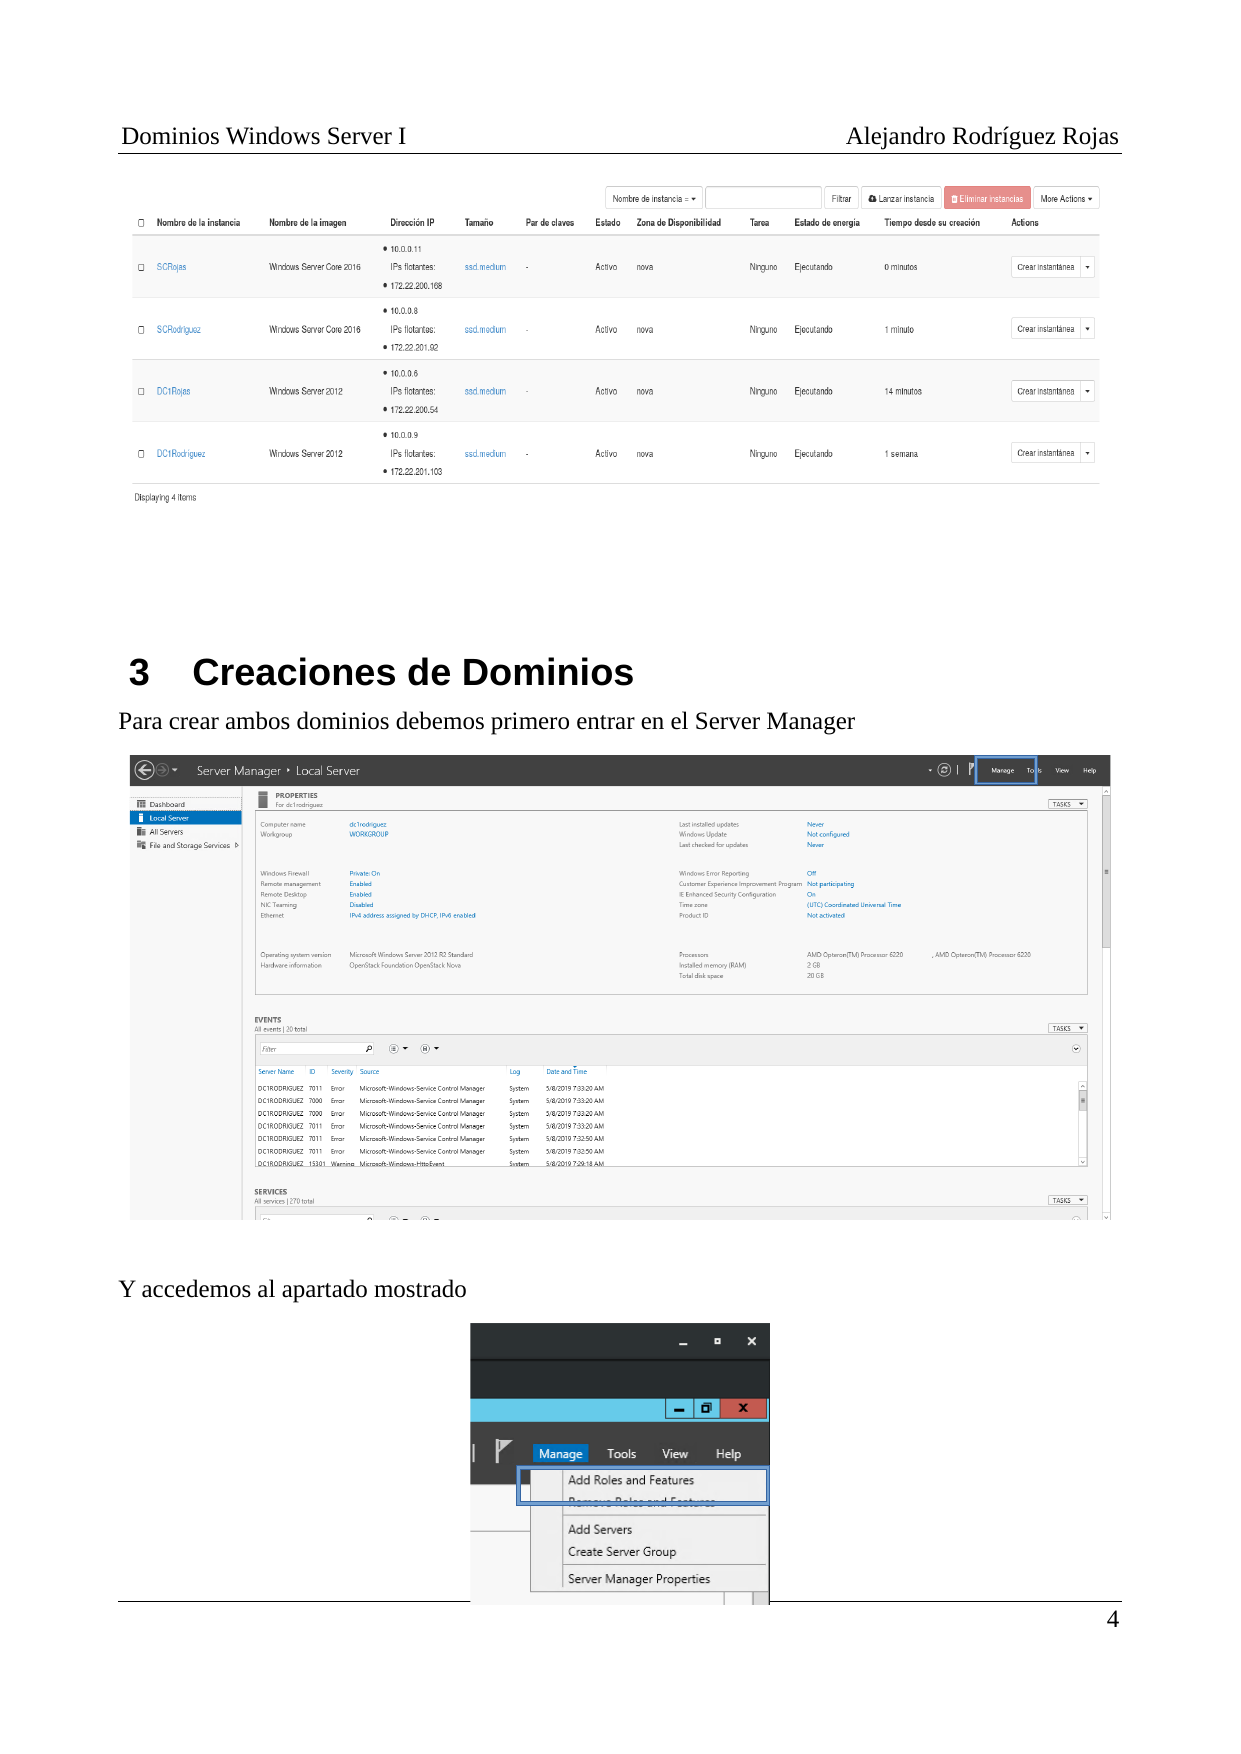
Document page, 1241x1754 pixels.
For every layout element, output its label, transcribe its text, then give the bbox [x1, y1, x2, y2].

picture [129, 755, 1111, 1220]
picture [978, 759, 1034, 782]
picture [132, 182, 1108, 522]
subtitle Creaciones de Dominios [118, 650, 1122, 694]
text Para crear ambos dominios debemos primero entrar en el Server Manager [118, 706, 1122, 735]
text Y accedemos al apartado mostrado [118, 1274, 1122, 1303]
